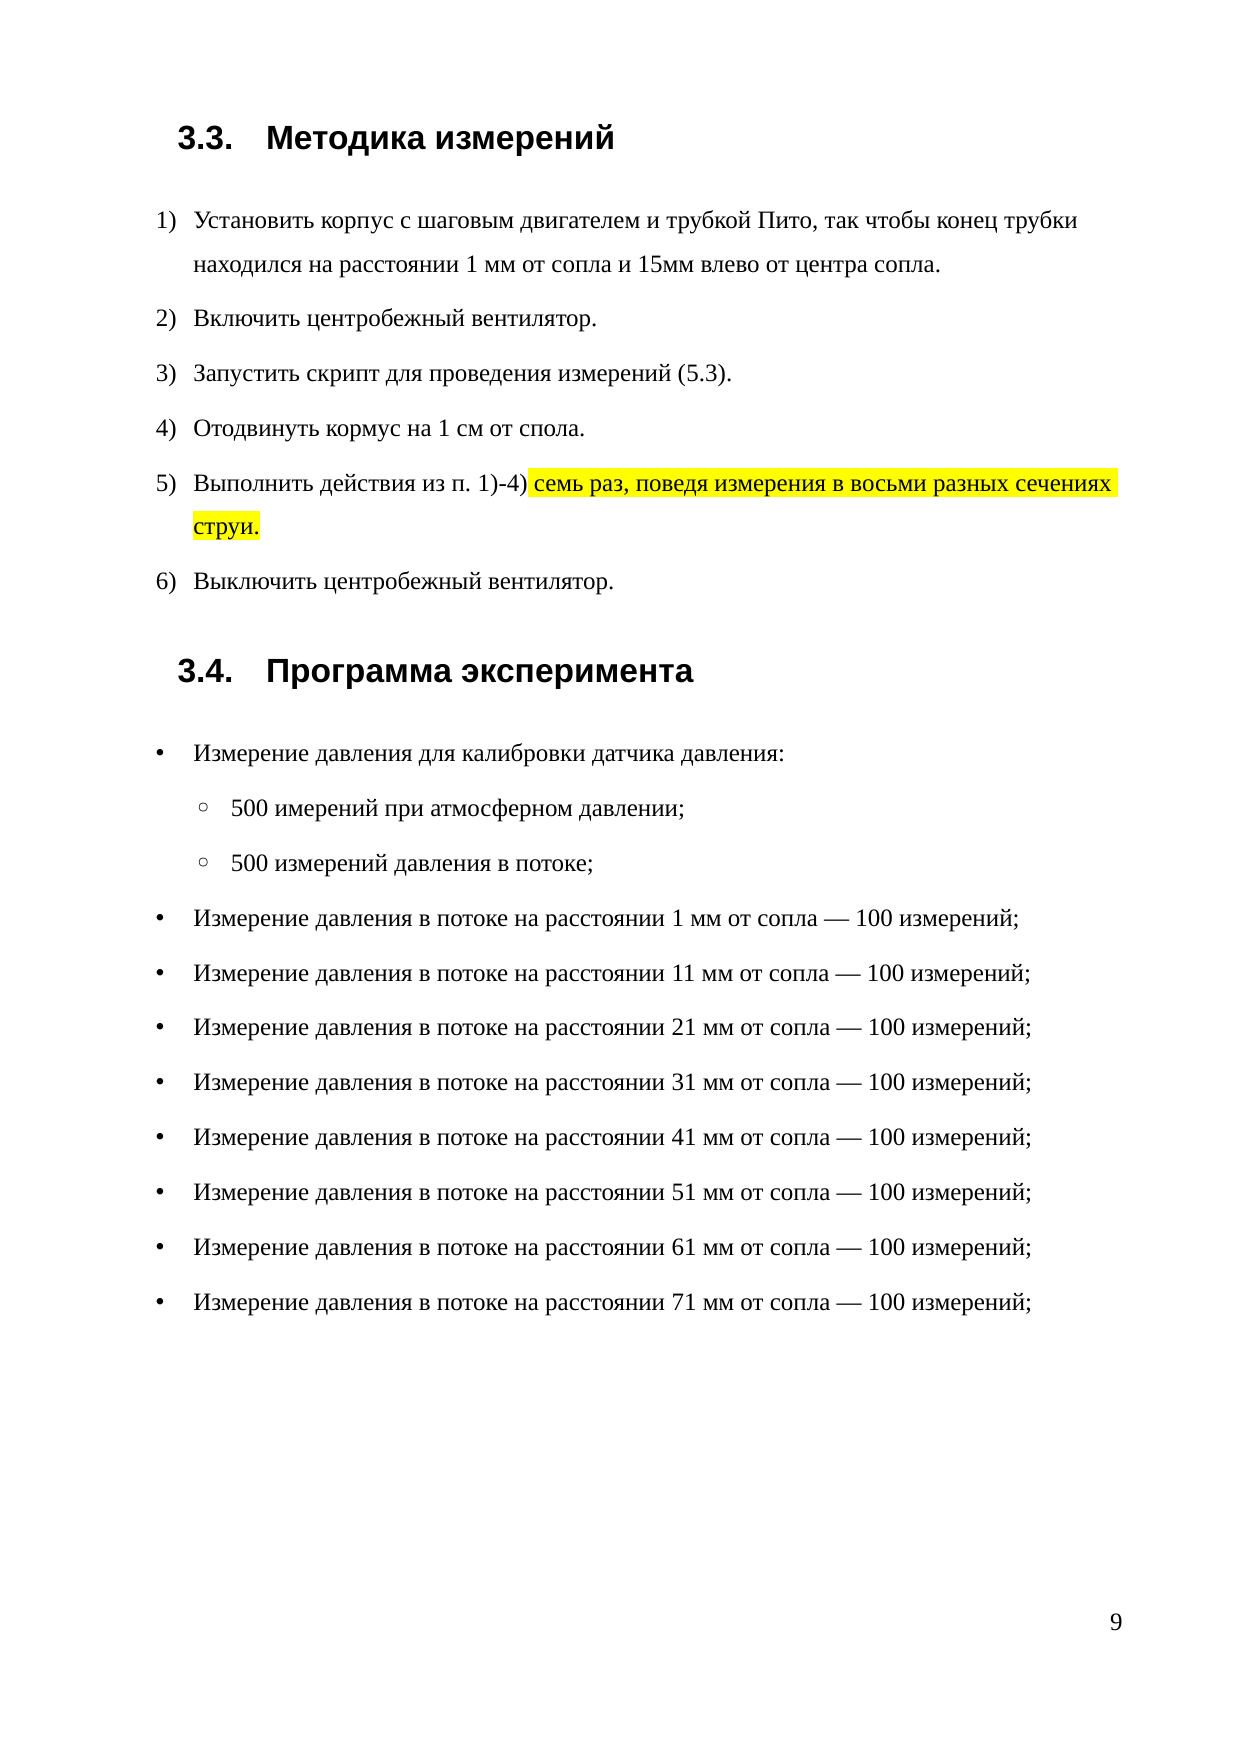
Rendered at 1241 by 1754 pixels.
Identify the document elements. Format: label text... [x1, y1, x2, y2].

list Измерение давления в потоке на расстоянии 41 мм от сопла — 100 измерений; [156, 1122, 1122, 1151]
list Установить корпус с шаговым двигателем и трубкой Пито, так чтобы конец трубки находился на расстоянии 1 мм от сопла и 15мм влево от центра сопла. [156, 206, 1122, 277]
list Измерение давления в потоке на расстоянии 51 мм от сопла — 100 измерений; [156, 1177, 1122, 1206]
subtitle Программа эксперимента [118, 651, 1122, 689]
list Измерение давления в потоке на расстоянии 71 мм от сопла — 100 измерений; [156, 1287, 1122, 1316]
list Измерение давления в потоке на расстоянии 31 мм от сопла — 100 измерений; [156, 1067, 1122, 1096]
list Отодвинуть кормус на 1 см от спола. [156, 413, 1122, 442]
list Выполнить действия из п. 1-4 семь раз, поведя измерения в восьми разных сечениях струи. [156, 468, 1122, 540]
subtitle Методика измерений [118, 118, 1122, 157]
list Измерение давления в потоке на расстоянии 1 мм от сопла — 100 измерений; [156, 903, 1122, 931]
list Измерение давления для калибровки датчика давления: [156, 738, 1122, 767]
list Измерение давления в потоке на расстоянии 21 мм от сопла — 100 измерений; [156, 1012, 1122, 1041]
list Измерение давления в потоке на расстоянии 11 мм от сопла — 100 измерений; [156, 958, 1122, 986]
list Выключить центробежный вентилятор. [156, 566, 1122, 595]
list Включить центробежный вентилятор. [156, 303, 1122, 332]
list Измерение давления в потоке на расстоянии 61 мм от сопла — 100 измерений; [156, 1232, 1122, 1261]
list 500 измерений давления в потоке; [193, 848, 1122, 877]
list Запустить скрипт для проведения измерений (5.3). [156, 358, 1122, 387]
list 500 имерений при атмосферном давлении; [193, 793, 1122, 822]
